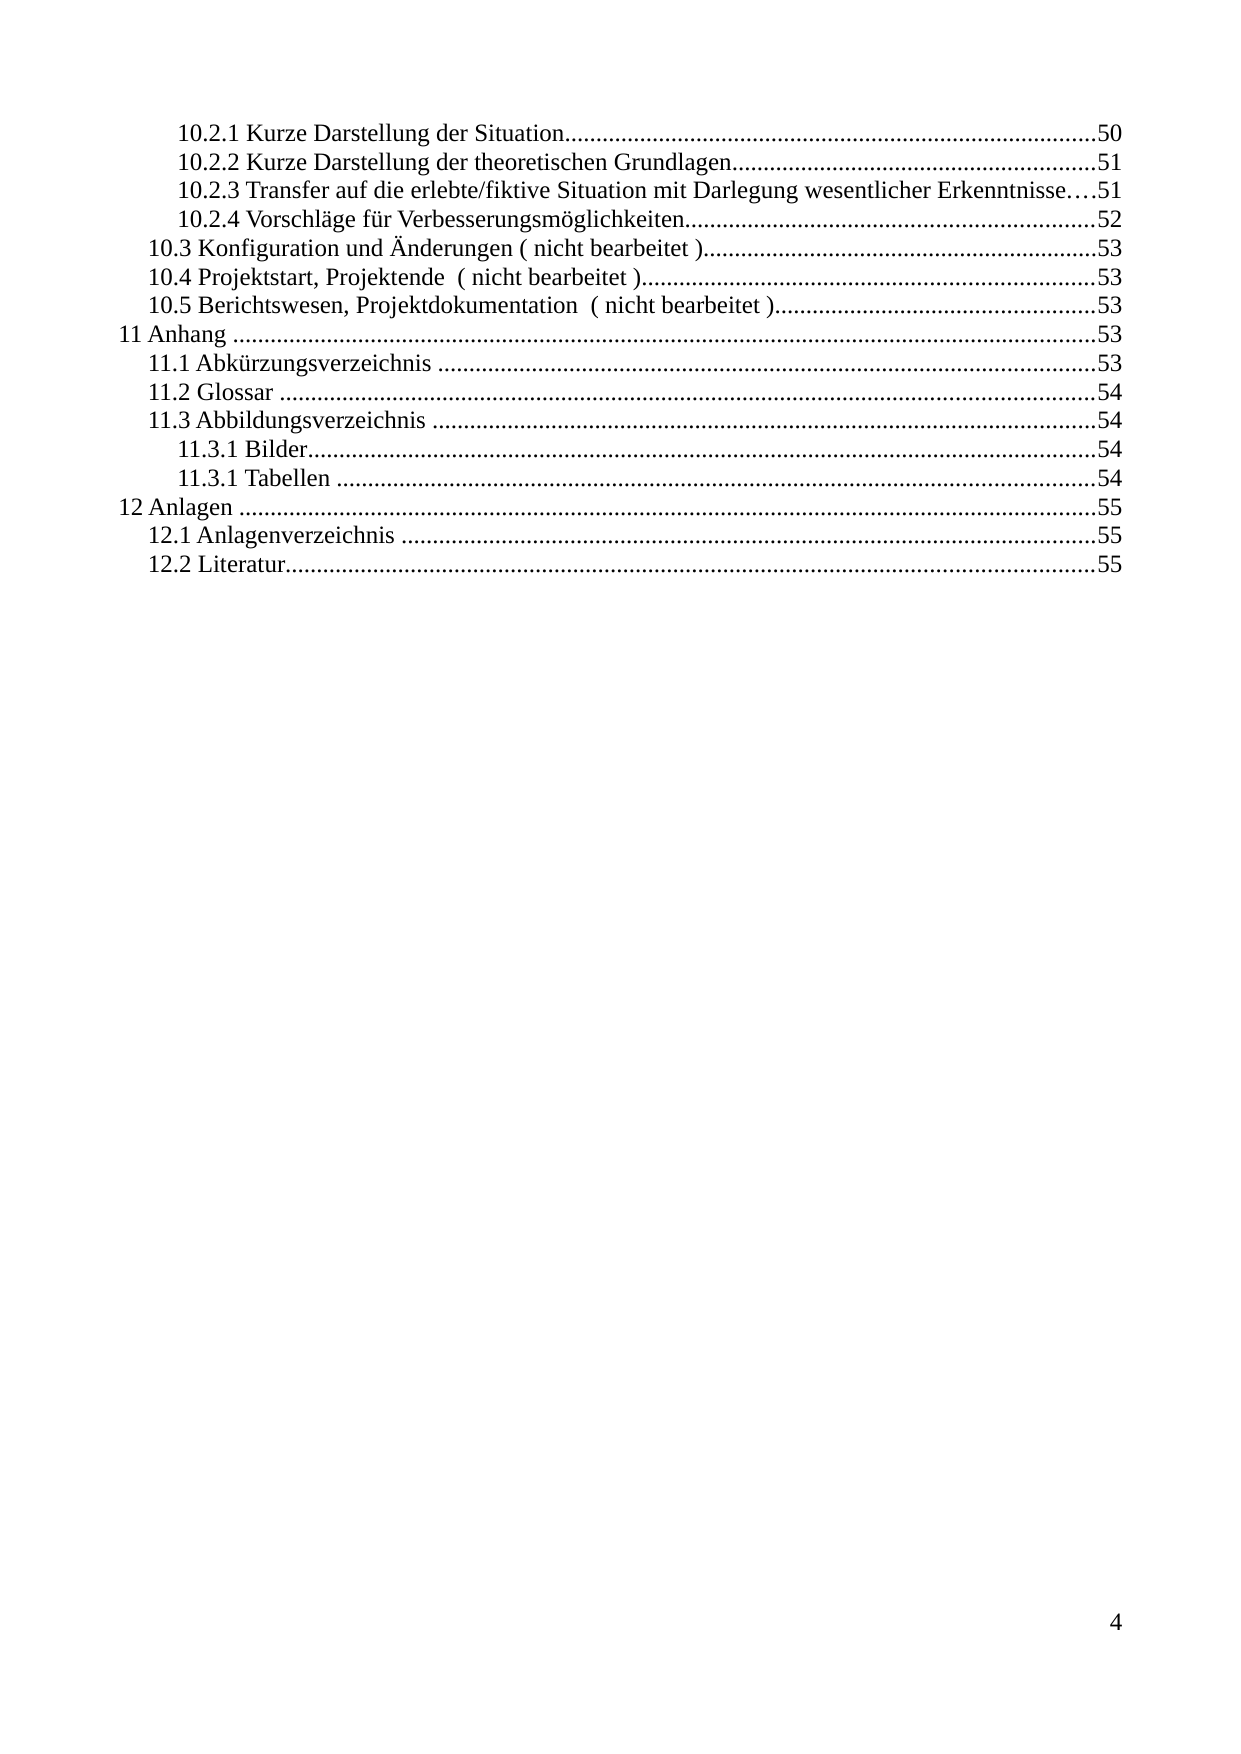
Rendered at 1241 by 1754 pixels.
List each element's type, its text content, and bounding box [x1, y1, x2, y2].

text 12 Anlagen 55 [118, 492, 1122, 521]
text 10.3 Konfiguration und Änderungen ( nicht bearbeitet ) 53 [148, 233, 1122, 262]
text 11.3.1 Tabellen 54 [177, 463, 1122, 492]
text 10.2.3 Transfer auf die erlebte/fiktive Situation mit Darlegung wesentlicher Erkenntnisse 51 [177, 176, 1122, 204]
text 12.1 Anlagenverzeichnis 55 [148, 521, 1122, 549]
text 11.3.1 Bilder 54 [177, 434, 1122, 463]
text 11 Anhang 53 [118, 319, 1122, 348]
text 11.3 Abbildungsverzeichnis 54 [148, 406, 1122, 434]
text 11.1 Abkürzungsverzeichnis 53 [148, 348, 1122, 377]
text 11.2 Glossar 54 [148, 377, 1122, 406]
text 10.2.1 Kurze Darstellung der Situation 50 [177, 118, 1122, 147]
text 10.2.4 Vorschläge für Verbesserungsmöglichkeiten 52 [177, 204, 1122, 233]
text 10.5 Berichtswesen, Projektdokumentation ( nicht bearbeitet ) 53 [148, 291, 1122, 319]
text 10.2.2 Kurze Darstellung der theoretischen Grundlagen 51 [177, 147, 1122, 176]
text 12.2 Literatur 55 [148, 549, 1122, 578]
text 10.4 Projektstart, Projektende ( nicht bearbeitet ) 53 [148, 262, 1122, 291]
